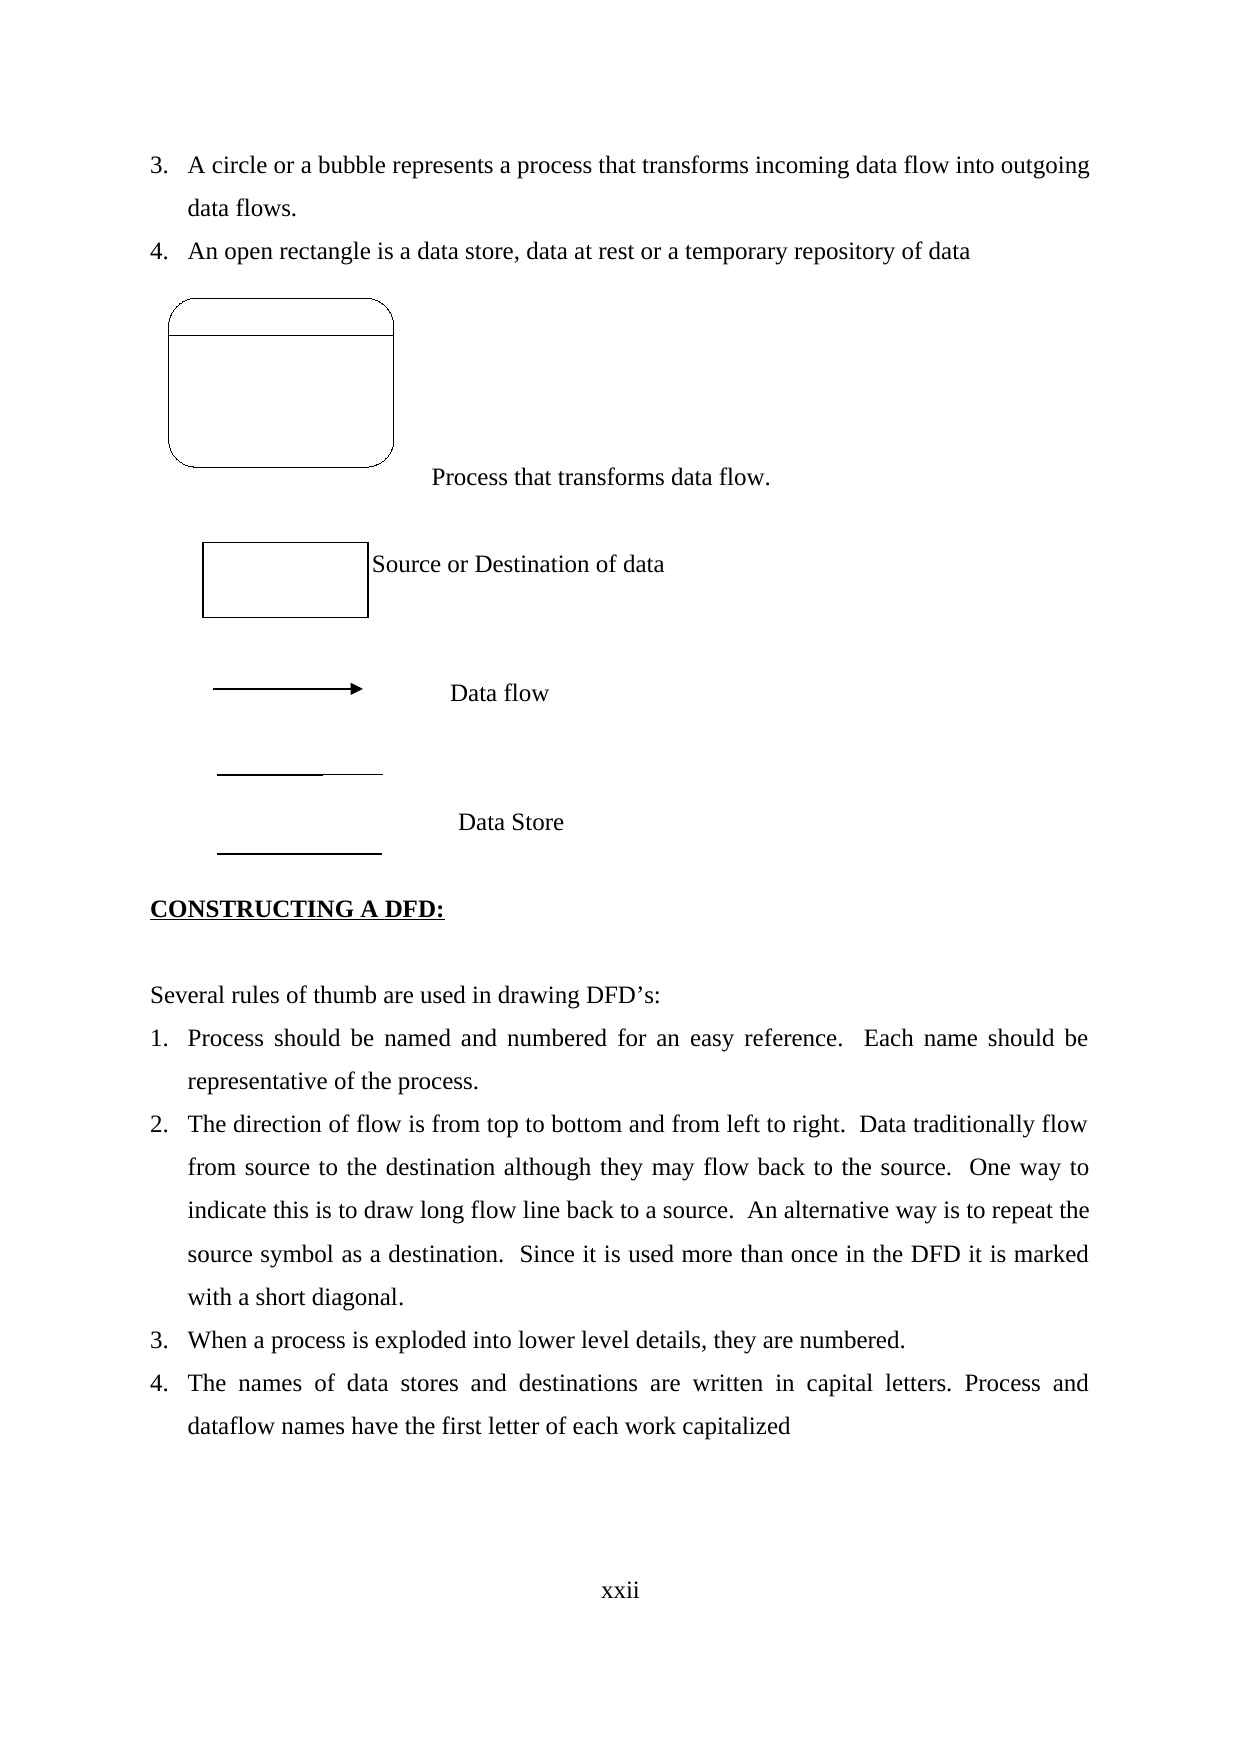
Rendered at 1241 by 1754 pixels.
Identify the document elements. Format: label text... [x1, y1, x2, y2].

list An open rectangle is a data store, data at rest or a temporary repository of data [150, 236, 1090, 265]
text Data flow [375, 678, 1090, 707]
text Process that transforms data flow. Source or Destination of data [150, 279, 1090, 664]
list Process should be named and numbered for an easy reference. Each name should be representative of the process. [150, 1023, 1090, 1095]
list A circle or a bubble represents a process that transforms incoming data flow into outgoing data flows. [150, 150, 1090, 222]
list The names of data stores and destinations are written in capital letters. Process and dataflow names have the first letter of each work capitalized [150, 1368, 1090, 1440]
text Data Store [150, 807, 1090, 836]
list The direction of flow is from top to bottom and from left to right. Data traditionally flow from source to the destination although they may flow back to the source. One way to indicate this is to draw long flow line back to a source. An alternative way is to repeat the source symbol as a destination. Since it is used more than once in the DFD it is marked with a short diagonal. [150, 1109, 1090, 1311]
text Several rules of thumb are used in drawing DFD’s: [150, 980, 1090, 1009]
text CONSTRUCTING A DFD: [150, 894, 1090, 922]
list When a process is exploded into lower level details, they are numbered. [150, 1325, 1090, 1354]
